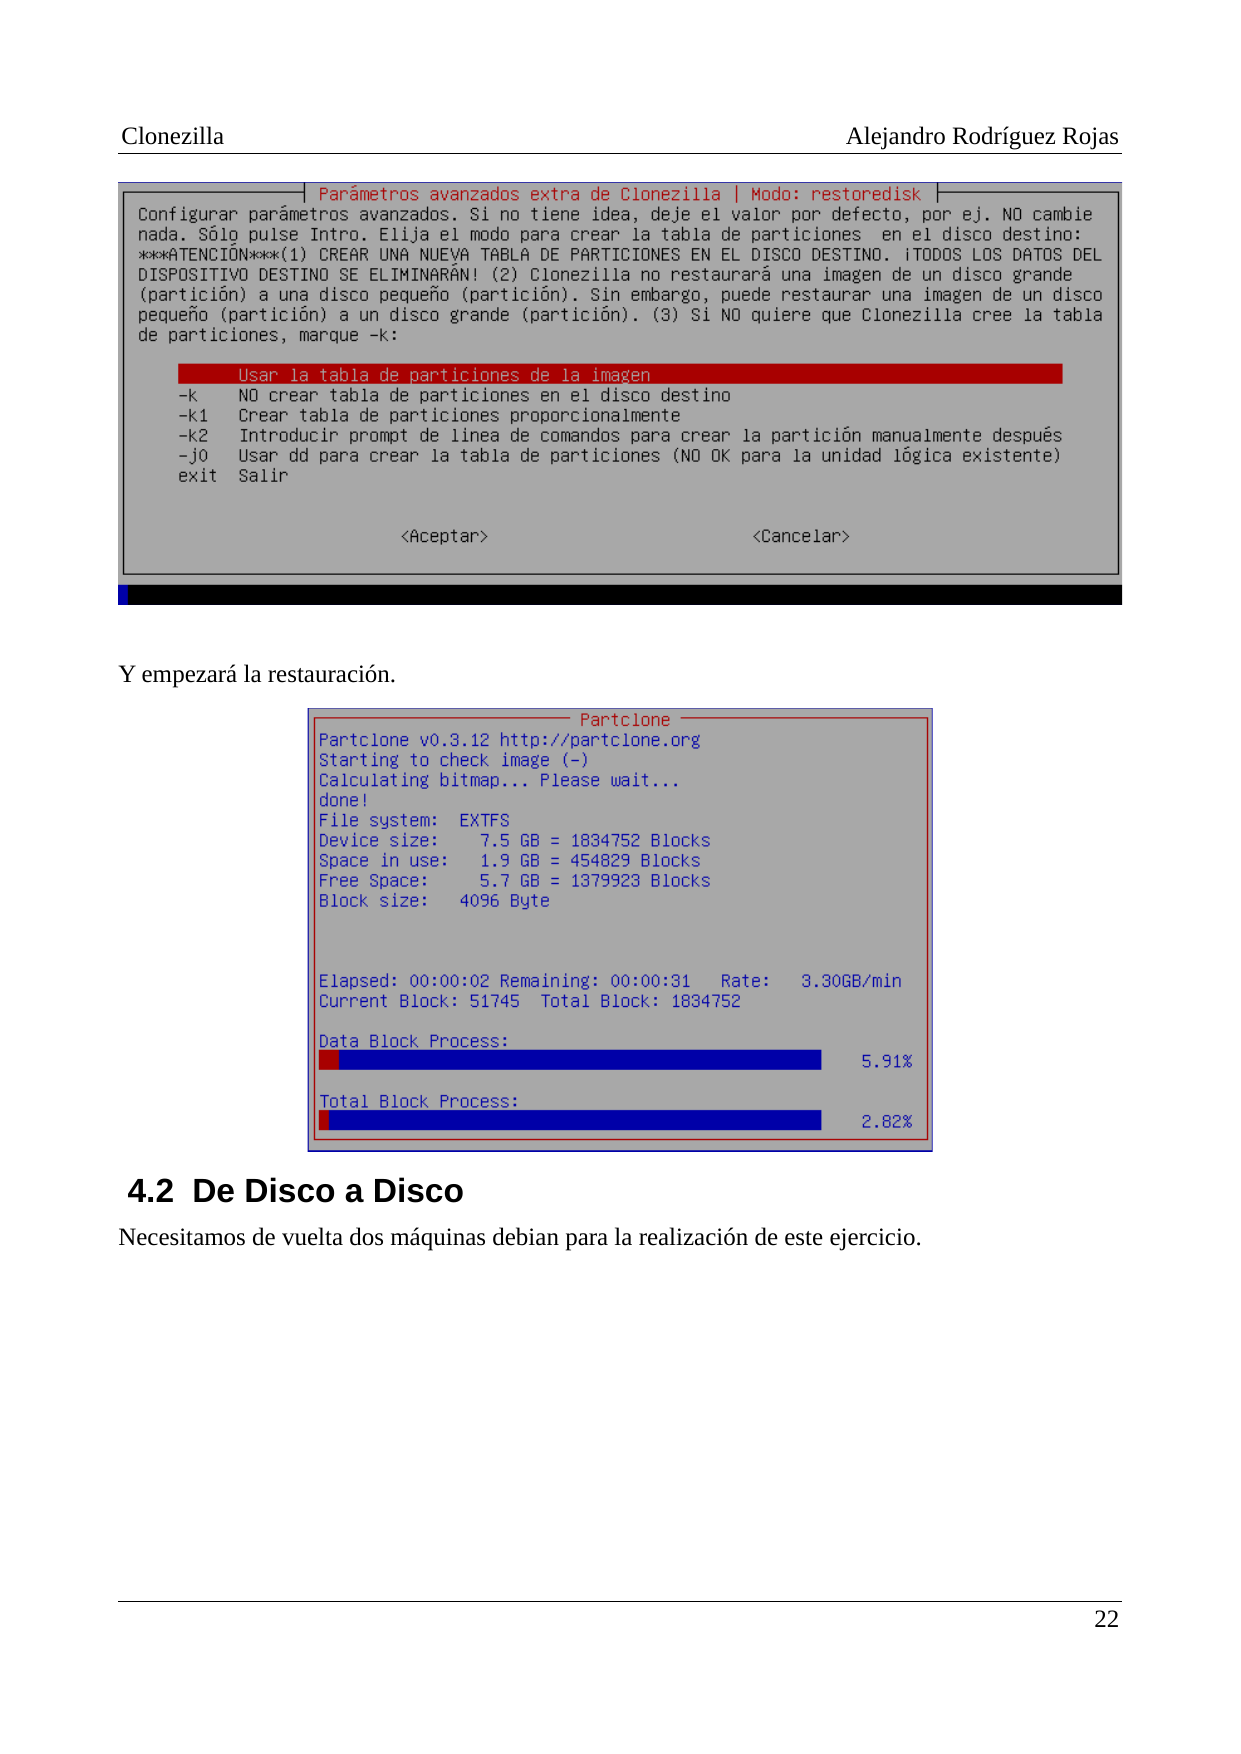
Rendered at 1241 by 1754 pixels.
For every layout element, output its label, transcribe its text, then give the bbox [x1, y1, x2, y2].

picture [307, 708, 933, 1152]
text Y empezará la restauración. [118, 659, 1122, 688]
picture [118, 182, 1123, 605]
text Necesitamos de vuelta dos máquinas debian para la realización de este ejercicio. [118, 1222, 1122, 1251]
subtitle De Disco a Disco [118, 1171, 1122, 1209]
